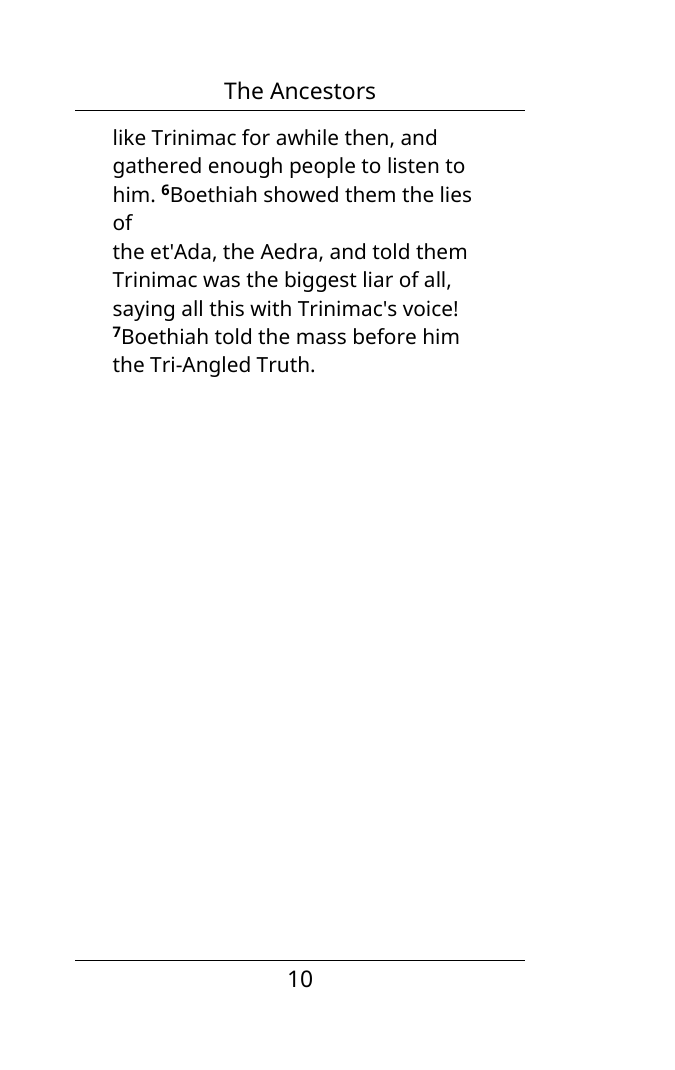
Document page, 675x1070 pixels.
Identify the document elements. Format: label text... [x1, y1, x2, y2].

text like Trinimac for awhile then, and gathered enough people to listen to him. 6Boethiah showed them the lies of the et'Ada, the Aedra, and told them Trinimac was the biggest liar of all, saying all this with Trinimac's voice! 7Boethiah told the mass before him the Tri-Angled Truth. [112, 123, 487, 379]
